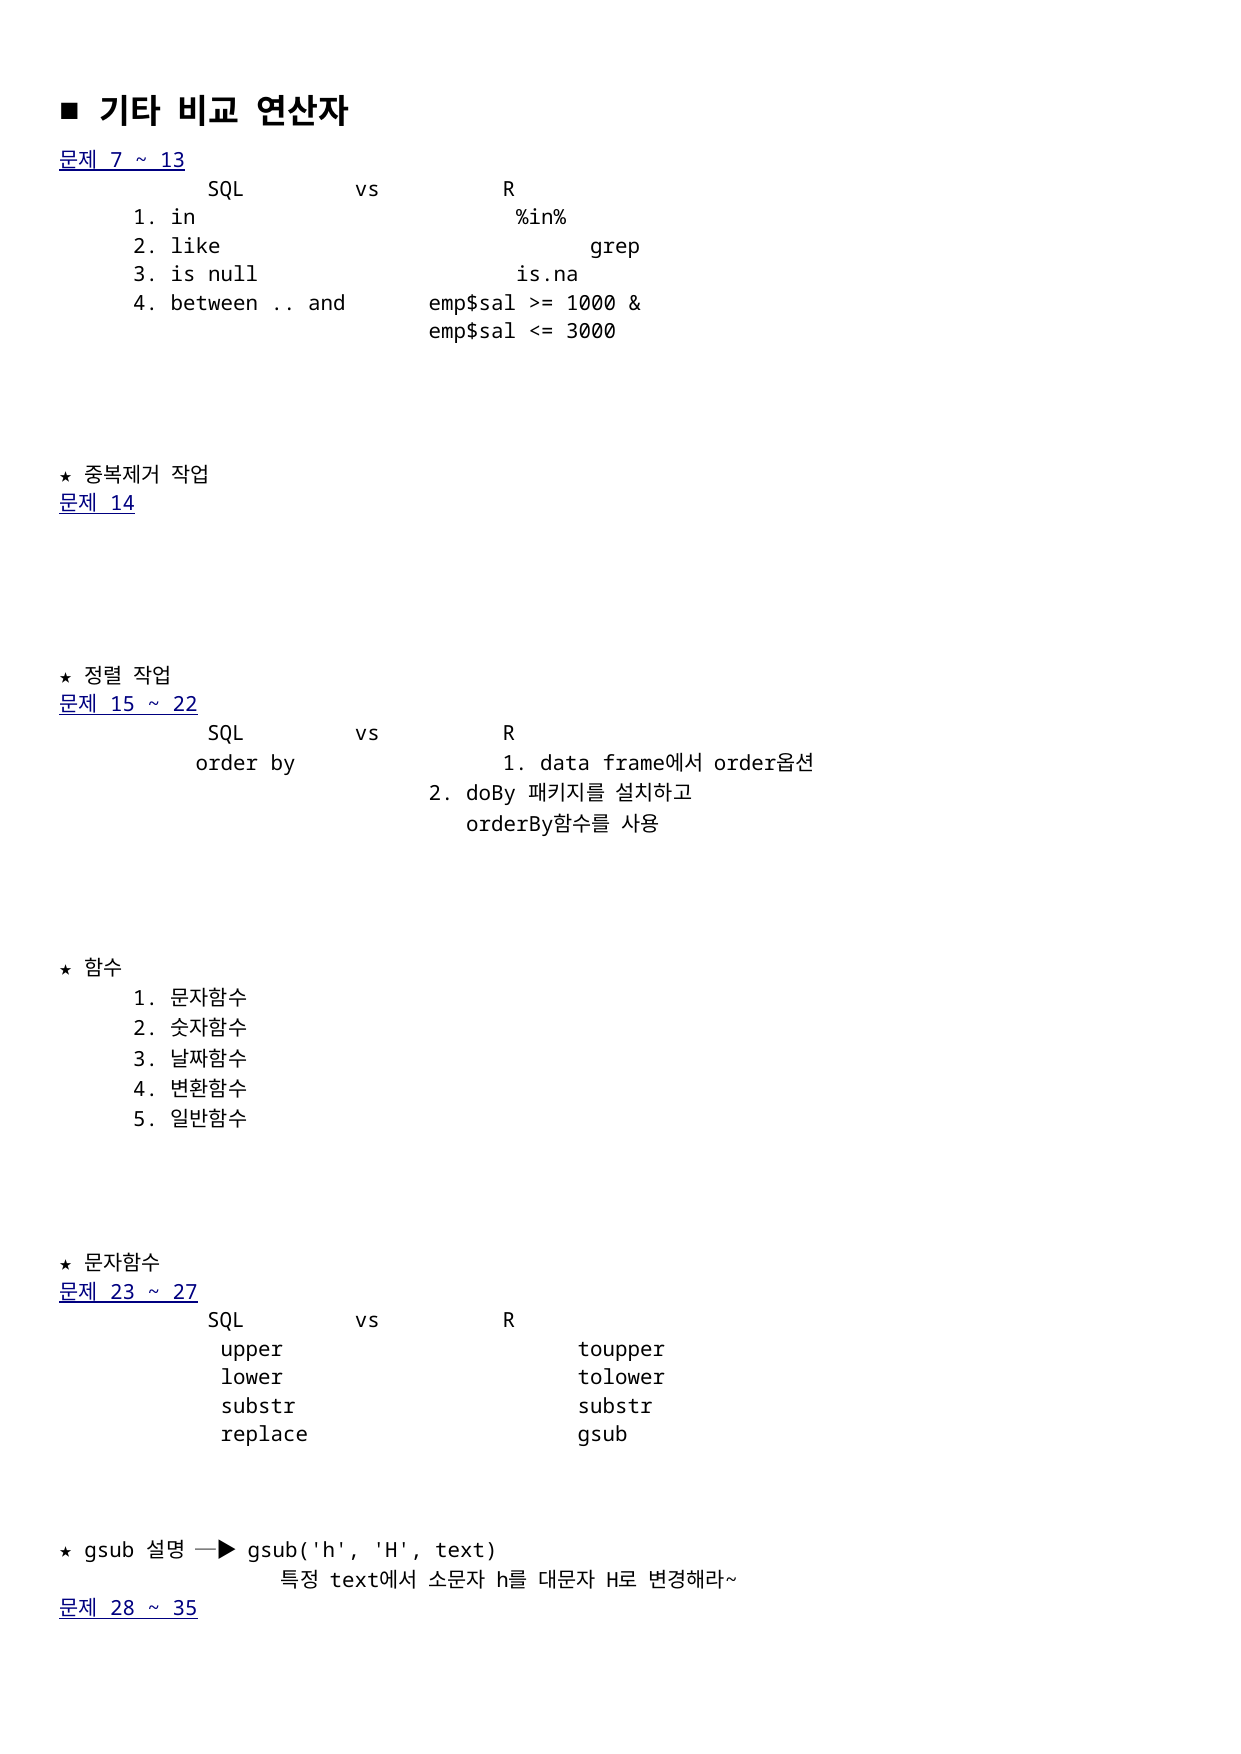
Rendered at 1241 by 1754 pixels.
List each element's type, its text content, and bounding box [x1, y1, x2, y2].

text ★ 중복제거 작업 [59, 458, 1181, 488]
text order by 1. data frame에서 order옵션 [59, 746, 1181, 777]
text 4. 변환함수 [59, 1072, 1181, 1103]
text 2. like grep [59, 231, 1181, 259]
text 문제 15 ~ 22 [59, 689, 1181, 718]
text ★ gsub 설명 ─▶ gsub('h', 'H', text) [59, 1533, 1181, 1563]
text 문제 7 ~ 13 [59, 145, 1181, 174]
text 1. 문자함수 [59, 981, 1181, 1012]
text 3. is null is.na [59, 259, 1181, 288]
text 4. between .. and emp$sal >= 1000 & [59, 288, 1181, 316]
text ★ 함수 [59, 951, 1181, 981]
text ★ 정렬 작업 [59, 659, 1181, 689]
text emp$sal <= 3000 [59, 316, 1181, 344]
text 3. 날짜함수 [59, 1042, 1181, 1072]
text 문제 14 [59, 488, 1181, 517]
text SQL vs R [59, 1305, 1181, 1334]
text 2. 숫자함수 [59, 1012, 1181, 1042]
text 특정 text에서 소문자 h를 대문자 H로 변경해라~ [59, 1563, 1181, 1593]
text 문제 28 ~ 35 [59, 1593, 1181, 1622]
text ★ 문자함수 [59, 1247, 1181, 1277]
text lower tolower [59, 1362, 1181, 1391]
text SQL vs R [59, 174, 1181, 202]
text orderBy함수를 사용 [59, 807, 1181, 837]
subtitle ■ 기타 비교 연산자 [59, 84, 1181, 133]
text 1. in %in% [59, 202, 1181, 231]
text substr substr [59, 1391, 1181, 1419]
text 문제 23 ~ 27 [59, 1277, 1181, 1305]
text SQL vs R [59, 718, 1181, 746]
text 2. doBy 패키지를 설치하고 [59, 777, 1181, 807]
text replace gsub [59, 1419, 1181, 1448]
text upper toupper [59, 1334, 1181, 1362]
text 5. 일반함수 [59, 1103, 1181, 1133]
